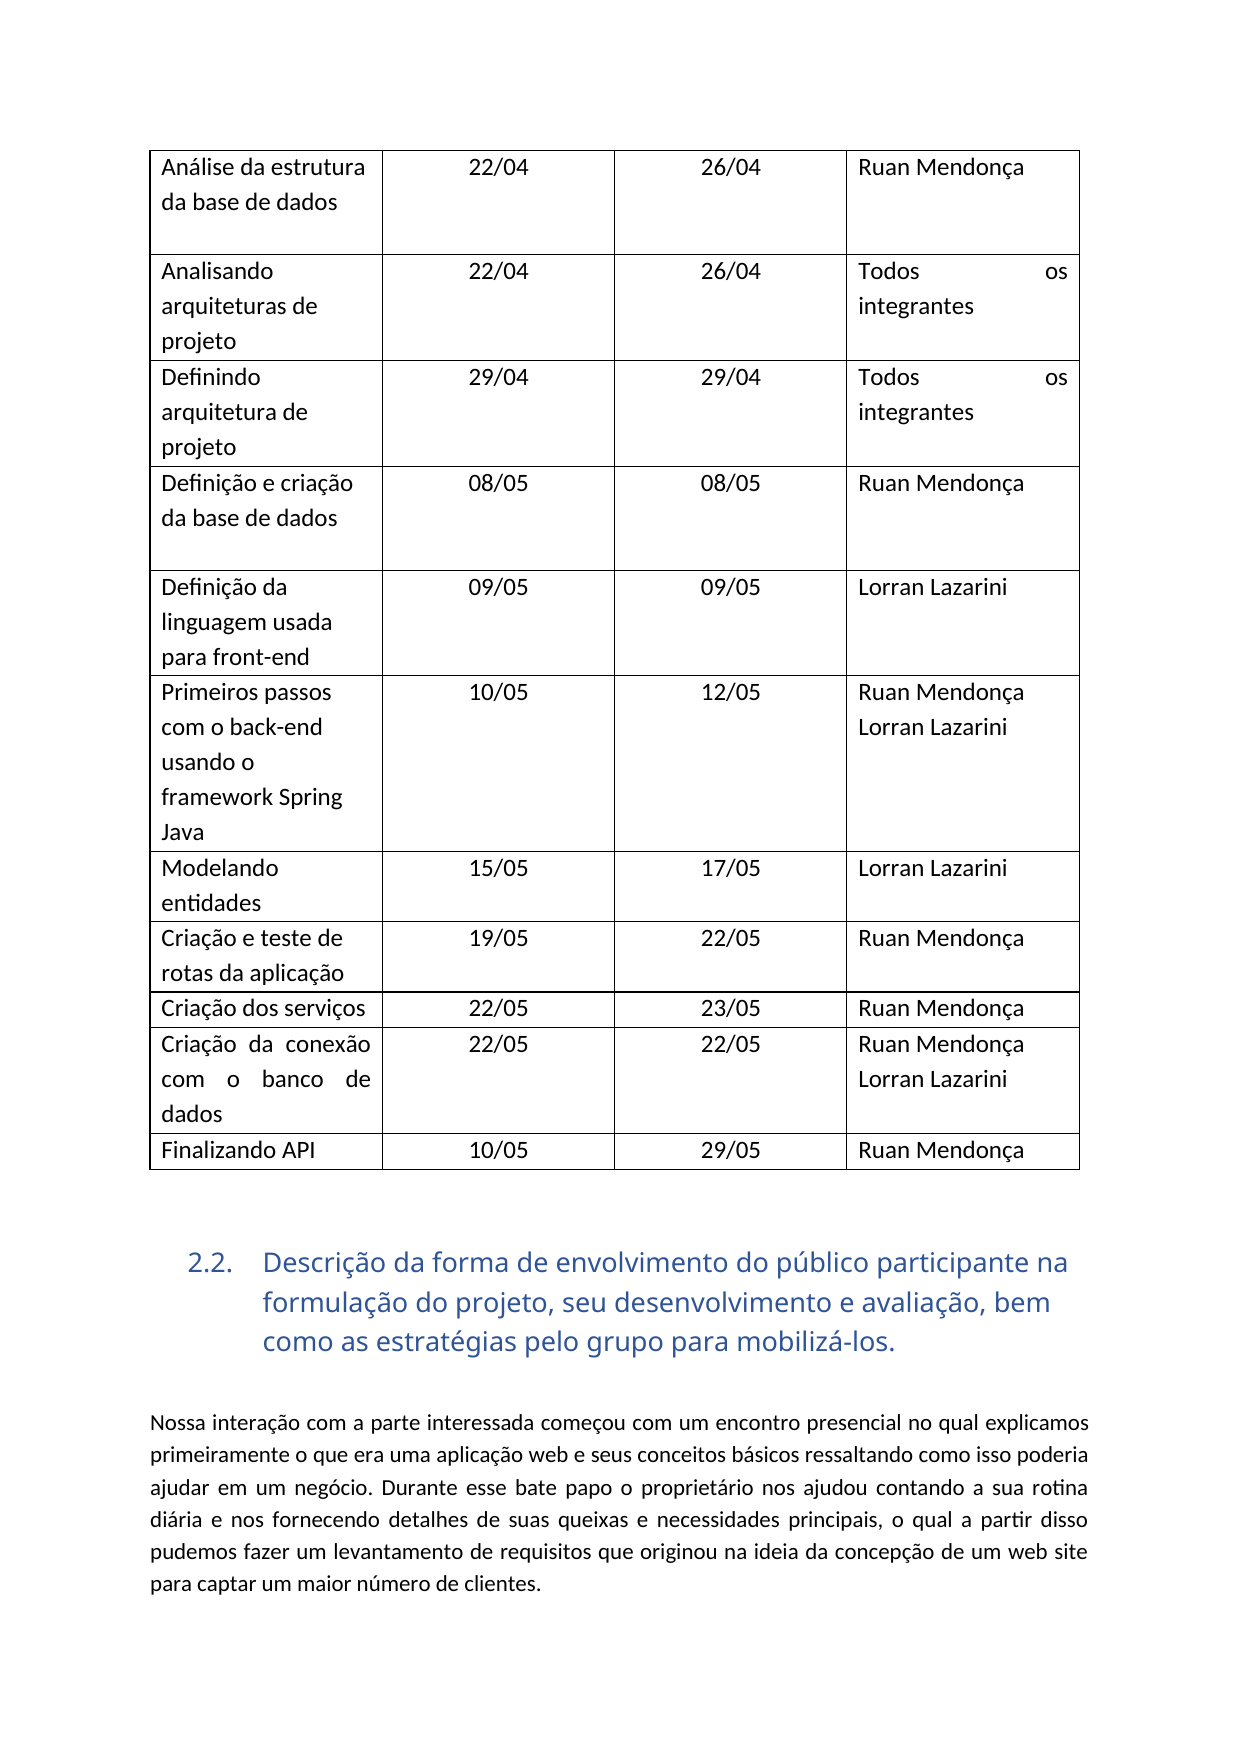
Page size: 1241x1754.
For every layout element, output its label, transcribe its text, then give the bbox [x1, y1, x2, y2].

subtitle Descrição da forma de envolvimento do público participante na formulação do projeto, seu desenvolvimento e avaliação, bem como as estratégias pelo grupo para mobilizá-los. [187, 1244, 1090, 1359]
table_cell Analisando arquiteturas de projeto [151, 255, 382, 360]
table_cell 26/04 [615, 255, 846, 360]
table_cell 10/05 [383, 676, 614, 851]
table_cell Ruan Mendonça [847, 922, 1079, 991]
table_cell Todos os integrantes [847, 255, 1079, 360]
table_cell Ruan Mendonça [847, 151, 1079, 254]
table_cell 17/05 [615, 852, 846, 921]
table_cell Criação e teste de rotas da aplicação [151, 922, 382, 991]
table_cell 29/04 [615, 361, 846, 466]
table_cell Ruan Mendonça [847, 467, 1079, 570]
table_cell 10/05 [383, 1134, 614, 1168]
table_cell 26/04 [615, 151, 846, 254]
text Nossa interação com a parte interessada começou com um encontro presencial no qual explicamos primeiramente o que era uma aplicação web e seus conceitos básicos ressaltando como isso poderia ajudar em um negócio. Durante esse bate papo o proprietário nos ajudou contando a sua rotina diária e nos fornecendo detalhes de suas queixas e necessidades principais, o qual a partir disso pudemos fazer um levantamento de requisitos que originou na ideia da concepção de um web site para captar um maior número de clientes. [150, 1408, 1090, 1597]
table_cell Ruan Mendonça Lorran Lazarini [847, 1028, 1079, 1133]
table_cell Criação dos serviços [151, 993, 382, 1027]
table_cell 22/04 [383, 255, 614, 360]
table_cell Definindo arquitetura de projeto [151, 361, 382, 466]
table_cell Criação da conexão com o banco de dados [151, 1028, 382, 1133]
table_cell 12/05 [615, 676, 846, 851]
table_cell 22/05 [615, 922, 846, 991]
table_cell Ruan Mendonça [847, 1134, 1079, 1168]
table_cell 08/05 [615, 467, 846, 570]
table_cell Definição da linguagem usada para front-end [151, 571, 382, 675]
table_cell 19/05 [383, 922, 614, 991]
table_cell Primeiros passos com o back-end usando o framework Spring Java [151, 676, 382, 851]
table_cell 15/05 [383, 852, 614, 921]
table_cell Modelando entidades [151, 852, 382, 921]
table_cell 22/04 [383, 151, 614, 254]
table_cell Lorran Lazarini [847, 852, 1079, 921]
table_cell 23/05 [615, 993, 846, 1027]
table_cell 22/05 [615, 1028, 846, 1133]
table_cell Definição e criação da base de dados [151, 467, 382, 570]
table_cell 29/05 [615, 1134, 846, 1168]
table_cell Finalizando API [151, 1134, 382, 1168]
table_cell Lorran Lazarini [847, 571, 1079, 675]
table_cell Análise da estrutura da base de dados [151, 151, 382, 254]
table_cell 09/05 [383, 571, 614, 675]
table_cell Todos os integrantes [847, 361, 1079, 466]
table_cell 22/05 [383, 993, 614, 1027]
table_cell Ruan Mendonça Lorran Lazarini [847, 676, 1079, 851]
table_cell 09/05 [615, 571, 846, 675]
table_cell 29/04 [383, 361, 614, 466]
table_cell Ruan Mendonça [847, 993, 1079, 1027]
table_cell 08/05 [383, 467, 614, 570]
table_cell 22/05 [383, 1028, 614, 1133]
